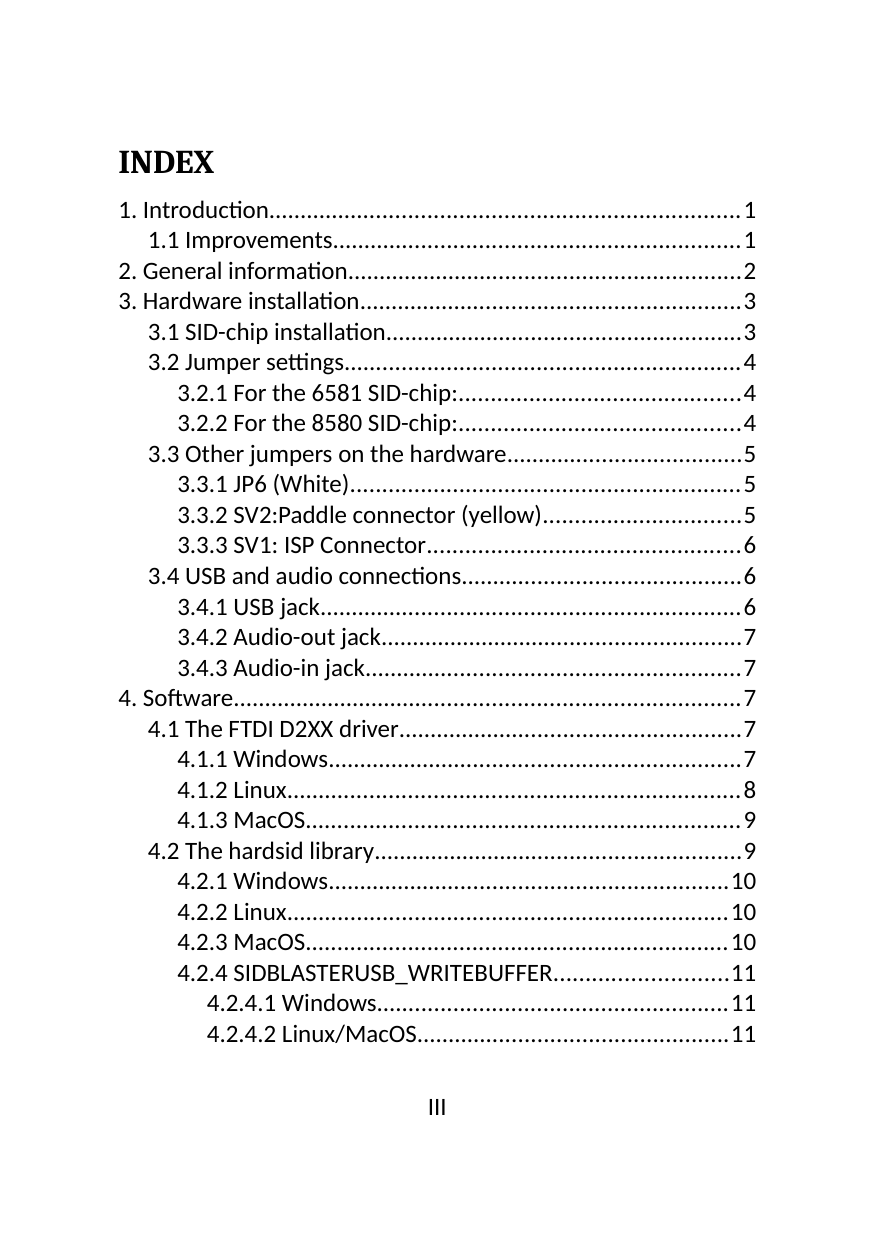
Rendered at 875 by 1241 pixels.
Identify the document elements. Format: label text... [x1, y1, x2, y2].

text 4.2 The hardsid library 9 [148, 835, 756, 865]
text 4.1.2 Linux 8 [177, 774, 756, 804]
text 1.1 Improvements 1 [148, 224, 756, 255]
text 4.2.3 MacOS 10 [177, 926, 756, 957]
text 3.1 SID-chip installation 3 [148, 316, 756, 347]
text 3.4.3 Audio-in jack 7 [177, 652, 756, 682]
text 4.2.1 Windows 10 [177, 865, 756, 896]
text 3.2 Jumper settings 4 [148, 347, 756, 377]
text 3. Hardware installation 3 [118, 286, 756, 316]
text 4.2.2 Linux 10 [177, 896, 756, 926]
subtitle Index [118, 143, 756, 181]
text 3.3.3 SV1: ISP Connector 6 [177, 530, 756, 560]
text 3.3.2 SV2:Paddle connector (yellow) 5 [177, 499, 756, 530]
text 3.4.1 USB jack 6 [177, 591, 756, 621]
text 4.1.1 Windows 7 [177, 743, 756, 774]
text 3.3 Other jumpers on the hardware 5 [148, 438, 756, 469]
text 1. Introduction 1 [118, 194, 756, 224]
text 4.2.4.1 Windows 11 [207, 987, 756, 1018]
text 4.1 The FTDI D2XX driver 7 [148, 713, 756, 743]
text 4.1.3 MacOS 9 [177, 804, 756, 835]
text 3.2.1 For the 6581 SID-chip: 4 [177, 377, 756, 408]
text 3.4.2 Audio-out jack 7 [177, 621, 756, 652]
text 3.3.1 JP6 (White) 5 [177, 469, 756, 499]
text 4.2.4.2 Linux/MacOS 11 [207, 1018, 756, 1048]
text 4.2.4 SIDBLASTERUSB_WRITEBUFFER 11 [177, 957, 756, 987]
text 4. Software 7 [118, 682, 756, 713]
text 3.4 USB and audio connections 6 [148, 560, 756, 591]
text 3.2.2 For the 8580 SID-chip: 4 [177, 408, 756, 438]
text 2. General information 2 [118, 255, 756, 286]
